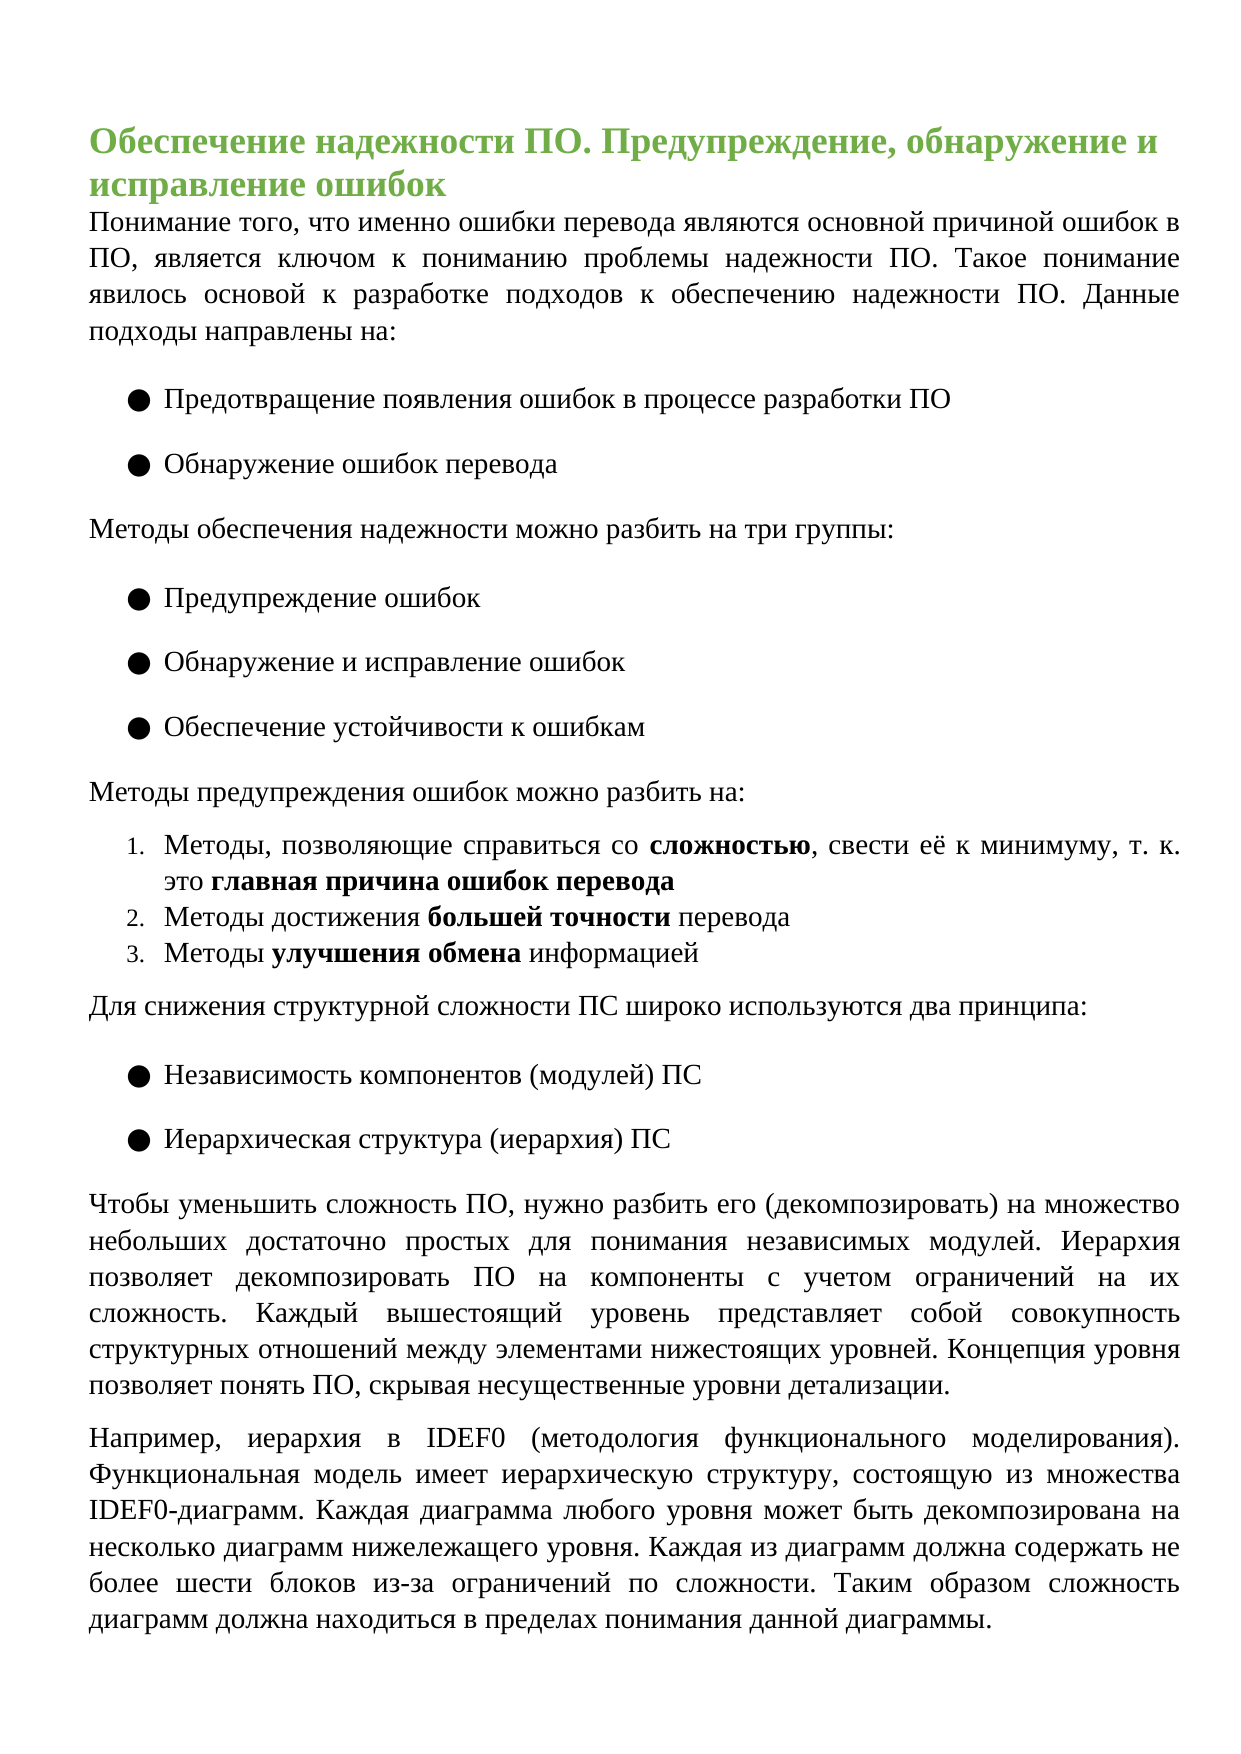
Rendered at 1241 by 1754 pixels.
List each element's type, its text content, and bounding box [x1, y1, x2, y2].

text Методы обеспечения надежности можно разбить на три группы: [89, 511, 1181, 545]
list Независимость компонентов (модулей) ПС [126, 1041, 1181, 1101]
list Предотвращение появления ошибок в процессе разработки ПО [126, 366, 1181, 425]
list Предупреждение ошибок [126, 564, 1181, 624]
text Например, иерархия в IDEF0 (методология функционального моделирования). Функциональная модель имеет иерархическую структуру, состоящую из множества IDEF0-диаграмм. Каждая диаграмма любого уровня может быть декомпозирована на несколько диаграмм нижележащего уровня. Каждая из диаграмм должна содержать не более шести блоков из-за ограничений по сложности. Таким образом сложность диаграмм должна находиться в пределах понимания данной диаграммы. [89, 1420, 1181, 1634]
list Обнаружение ошибок перевода [126, 430, 1181, 490]
list Обнаружение и исправление ошибок [126, 628, 1181, 688]
text Обеспечение надежности ПО. Предупреждение, обнаружение и исправление ошибок [89, 118, 1181, 204]
list Методы, позволяющие справиться со сложностью, свести её к минимуму, т. к. это главная причина ошибок перевода [126, 827, 1181, 897]
text Методы предупреждения ошибок можно разбить на: [89, 774, 1181, 808]
text Для снижения структурной сложности ПС широко используются два принципа: [89, 988, 1181, 1022]
list Иерархическая структура (иерархия) ПС [126, 1106, 1181, 1165]
list Методы улучшения обмена информацией [126, 935, 1181, 969]
text Понимание того, что именно ошибки перевода являются основной причиной ошибок в ПО, является ключом к пониманию проблемы надежности ПО. Такое понимание явилось основой к разработке подходов к обеспечению надежности ПО. Данные подходы направлены на: [89, 204, 1181, 346]
text Чтобы уменьшить сложность ПО, нужно разбить его (декомпозировать) на множество небольших достаточно простых для понимания независимых модулей. Иерархия позволяет декомпозировать ПО на компоненты с учетом ограничений на их сложность. Каждый вышестоящий уровень представляет собой совокупность структурных отношений между элементами нижестоящих уровней. Концепция уровня позволяет понять ПО, скрывая несущественные уровни детализации. [89, 1187, 1181, 1401]
list Обеспечение устойчивости к ошибкам [126, 693, 1181, 753]
list Методы достижения большей точности перевода [126, 899, 1181, 933]
